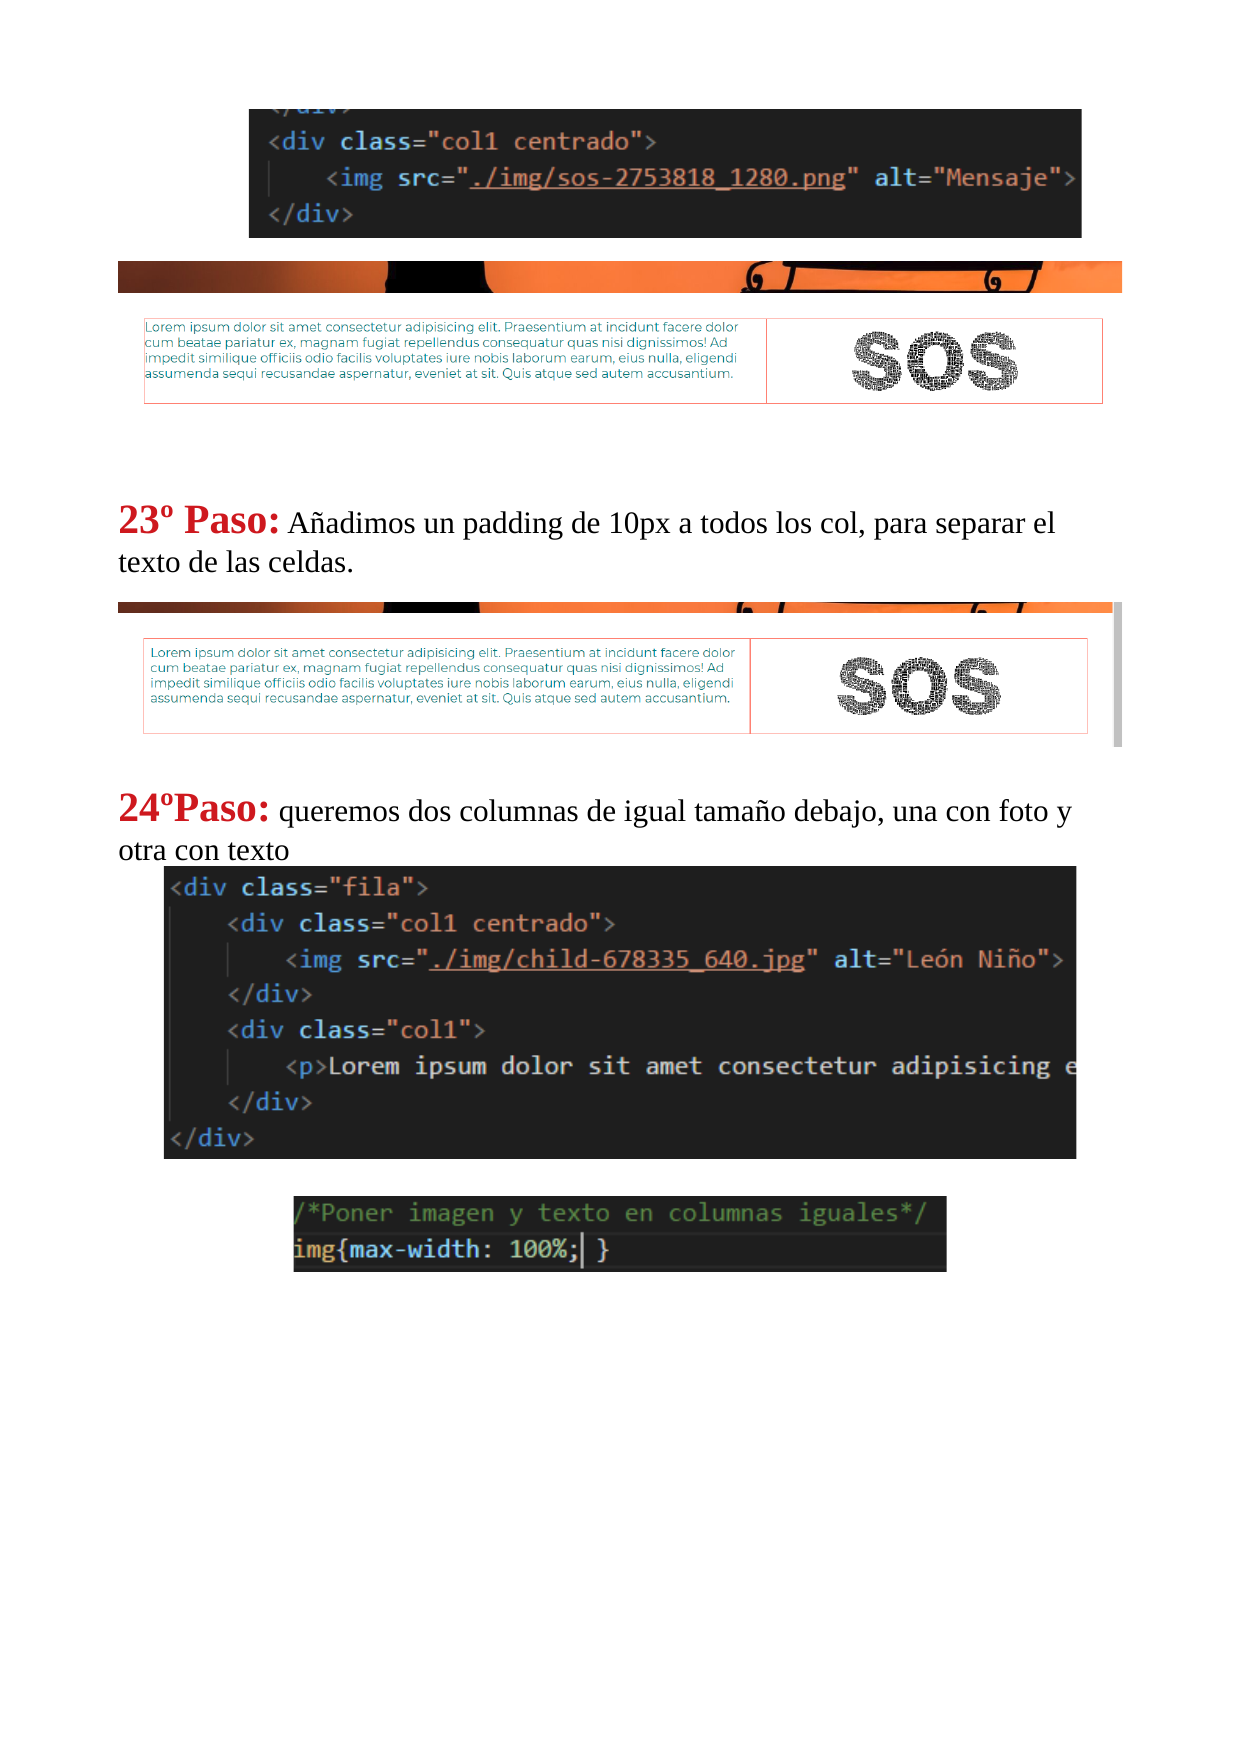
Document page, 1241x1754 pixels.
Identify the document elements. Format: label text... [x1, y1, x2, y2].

picture [163, 866, 1077, 1159]
picture [293, 1196, 947, 1272]
picture [248, 109, 1082, 238]
picture [118, 602, 1123, 747]
picture [118, 261, 1123, 424]
text 24ºPaso: queremos dos columnas de igual tamaño debajo, una con foto y otra con texto [118, 783, 1122, 867]
text 23º Paso: Añadimos un padding de 10px a todos los col, para separar el texto de las celdas. [118, 495, 1122, 579]
